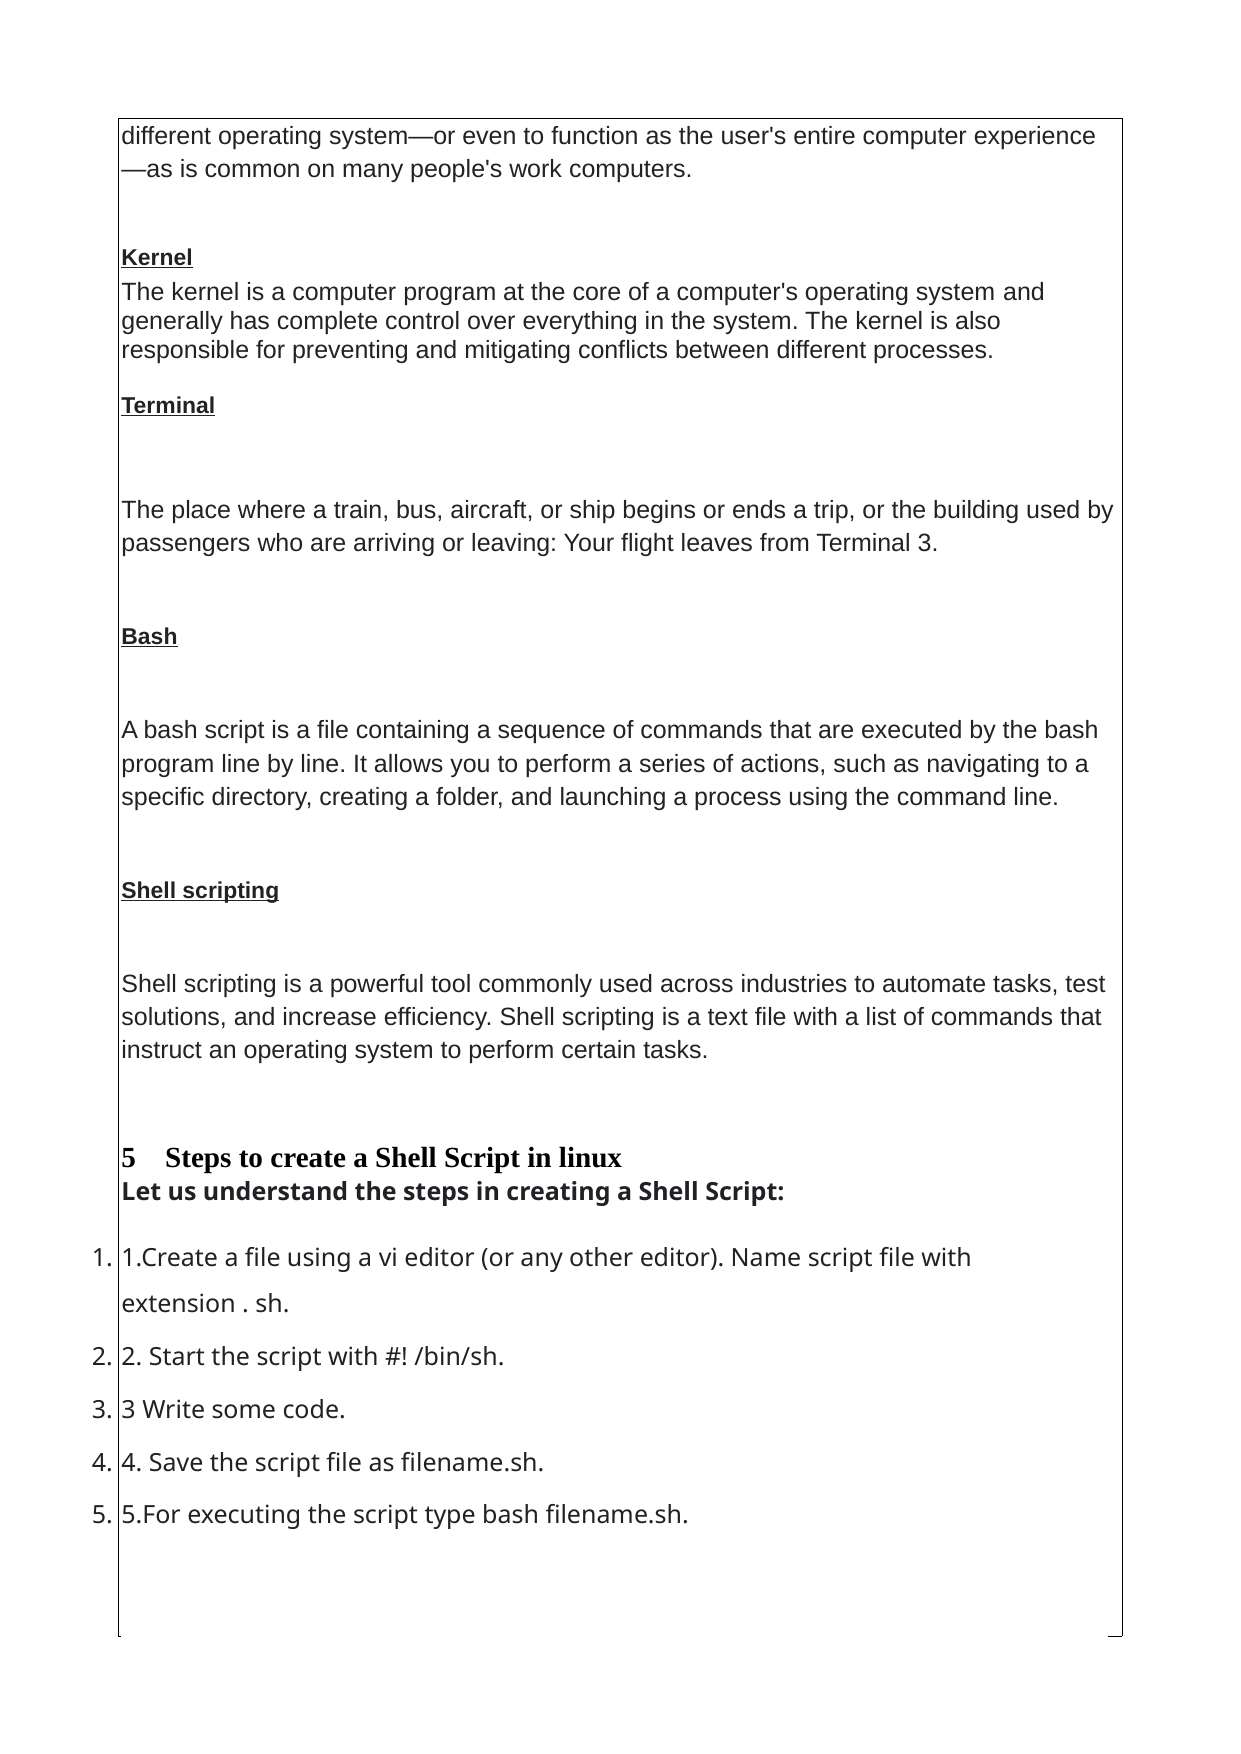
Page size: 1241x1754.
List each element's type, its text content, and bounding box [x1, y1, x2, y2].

text different operating system—or even to function as the user's entire computer experience—as is common on many people's work computers. [121, 121, 1119, 183]
list 1.Create a file using a vi editor (or any other editor). Name script file with extension . sh. [121, 1239, 1108, 1320]
text A bash script is a file containing a sequence of commands that are executed by the bash program line by line. It allows you to perform a series of actions, such as navigating to a specific directory, creating a folder, and launching a process using the command line. [121, 716, 1119, 810]
list [121, 1531, 1108, 1653]
text Terminal [121, 392, 1119, 418]
text Kernel [121, 239, 1119, 271]
text The kernel is a computer program at the core of a computer's operating system and generally has complete control over everything in the system. The kernel is also responsible for preventing and mitigating conflicts between different processes. [121, 277, 1119, 363]
list [121, 1373, 1108, 1391]
list [121, 1478, 1108, 1497]
text The place where a train, bus, aircraft, or ship begins or ends a trip, or the building used by passengers who are arriving or leaving: Your flight leaves from Terminal 3. [121, 495, 1119, 557]
list [121, 1320, 1108, 1338]
list 3 Write some code. [121, 1391, 1108, 1425]
list 4. Save the script file as filename.sh. [121, 1444, 1108, 1478]
list [121, 1425, 1108, 1444]
text Shell scripting [121, 877, 1119, 903]
list 5 Steps to create a Shell Script in linux [121, 1140, 1119, 1174]
text Let us understand the steps in creating a Shell Script: [121, 1174, 1108, 1208]
text Shell scripting is a powerful tool commonly used across industries to automate tasks, test solutions, and increase efficiency. Shell scripting is a text file with a list of commands that instruct an operating system to perform certain tasks. [121, 969, 1119, 1064]
list 5.For executing the script type bash filename.sh. [121, 1497, 1108, 1531]
list 2. Start the script with #! /bin/sh. [121, 1338, 1108, 1373]
list [121, 1208, 1108, 1239]
text Bash [121, 623, 1119, 649]
